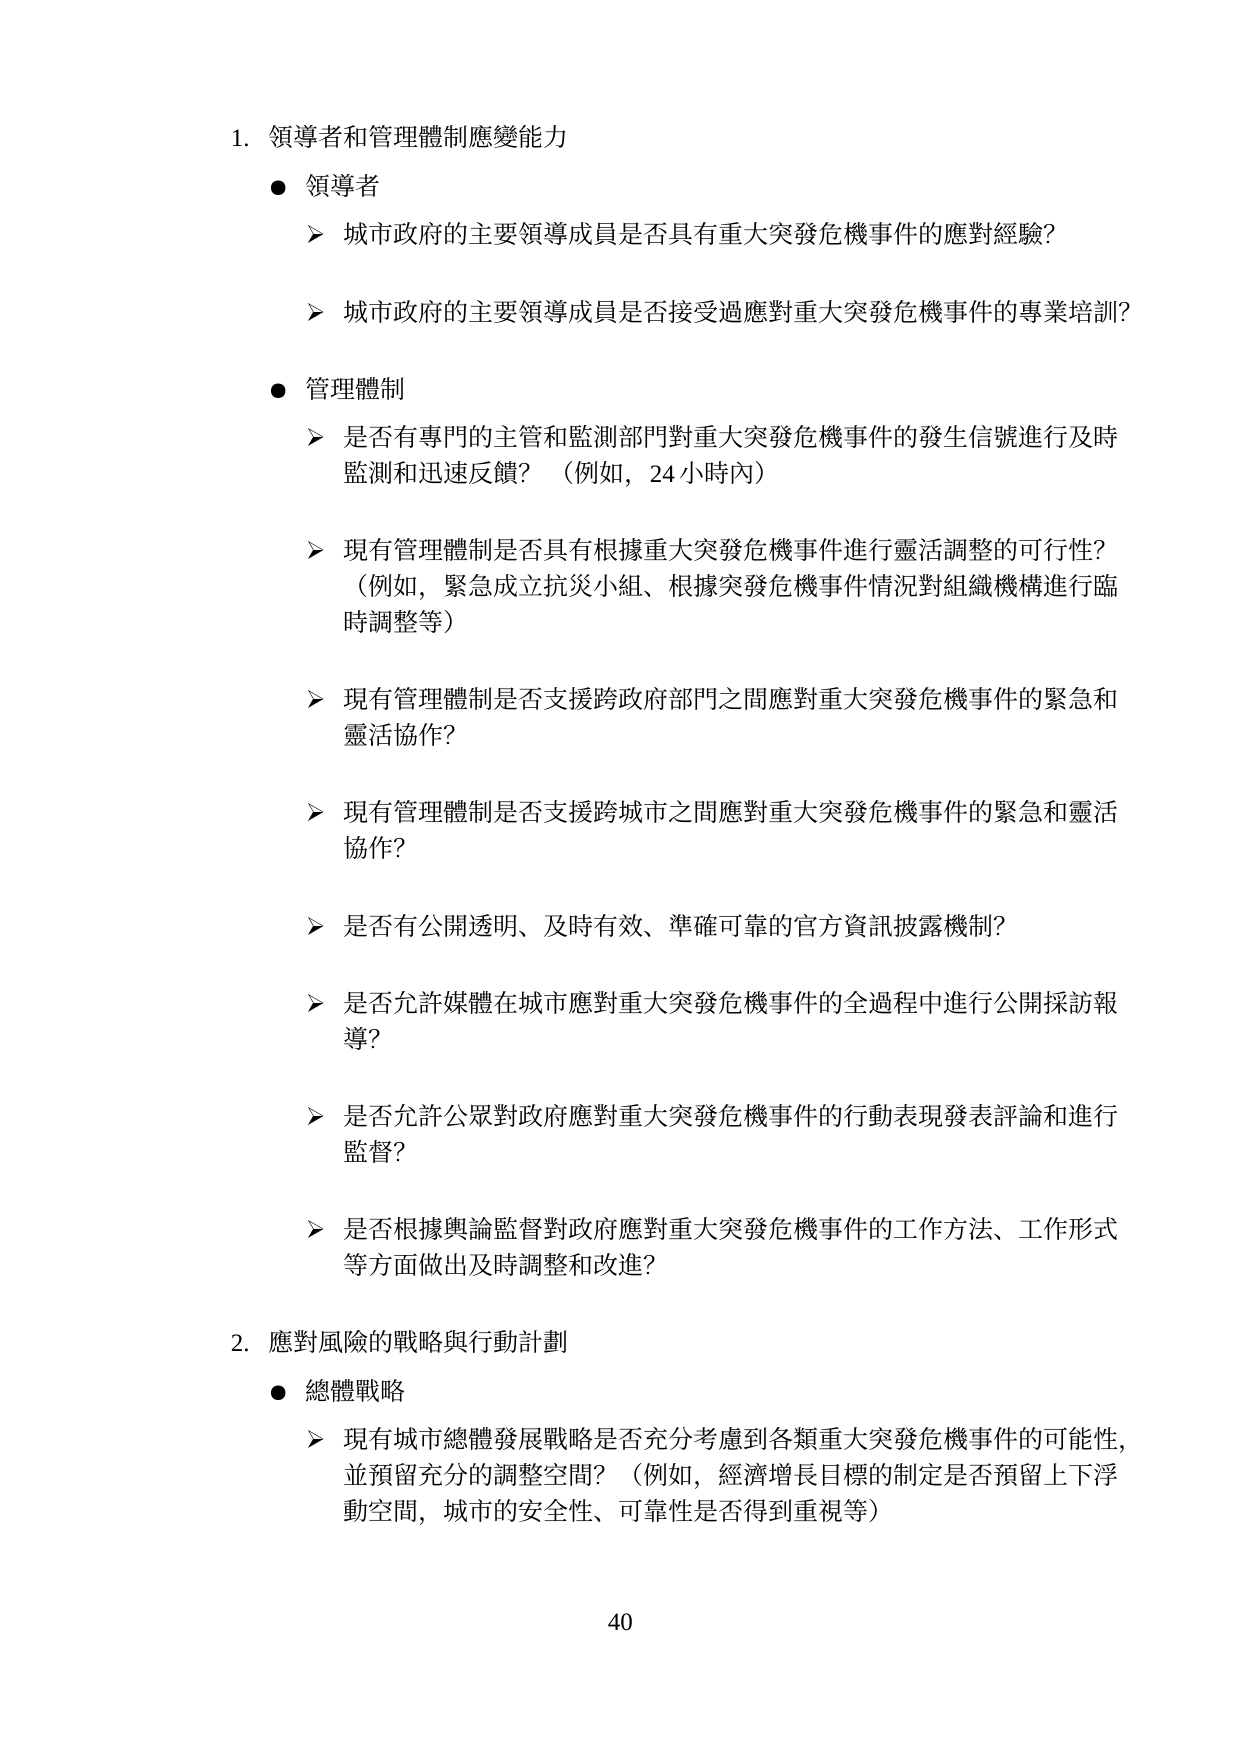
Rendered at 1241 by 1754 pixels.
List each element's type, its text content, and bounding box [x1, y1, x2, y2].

list 總體戰略 [268, 1371, 1122, 1407]
list 現有管理體制是否支援跨政府部門之間應對重大突發危機事件的緊急和靈活協作？ [306, 680, 1122, 781]
list 城市政府的主要領導成員是否接受過應對重大突發危機事件的專業培訓？ [306, 292, 1122, 357]
list 現有管理體制是否支援跨城市之間應對重大突發危機事件的緊急和靈活協作？ [306, 793, 1122, 894]
list 應對風險的戰略與行動計劃 [231, 1323, 1122, 1359]
list 現有管理體制是否具有根據重大突發危機事件進行靈活調整的可行性？ （例如，緊急成立抗災小組、根據突發危機事件情況對組織機構進行臨時調整等） [306, 531, 1122, 667]
list 領導者和管理體制應變能力 [231, 118, 1122, 154]
list 城市政府的主要領導成員是否具有重大突發危機事件的應對經驗？ [306, 215, 1122, 280]
list 是否有專門的主管和監測部門對重大突發危機事件的發生信號進行及時監測和迅速反饋？ （例如，24小時內） [306, 418, 1122, 518]
list 是否允許公眾對政府應對重大突發危機事件的行動表現發表評論和進行監督？ [306, 1097, 1122, 1197]
list 是否允許媒體在城市應對重大突發危機事件的全過程中進行公開採訪報導？ [306, 983, 1122, 1084]
list 是否根據輿論監督對政府應對重大突發危機事件的工作方法、工作形式等方面做出及時調整和改進？ [306, 1210, 1122, 1310]
list 管理體制 [268, 369, 1122, 405]
list 現有城市總體發展戰略是否充分考慮到各類重大突發危機事件的可能性，並預留充分的調整空間？（例如，經濟增長目標的制定是否預留上下浮動空間，城市的安全性、可靠性是否得到重視等） [306, 1420, 1122, 1556]
list 是否有公開透明、及時有效、準確可靠的官方資訊披露機制？ [306, 906, 1122, 971]
list 領導者 [268, 167, 1122, 202]
